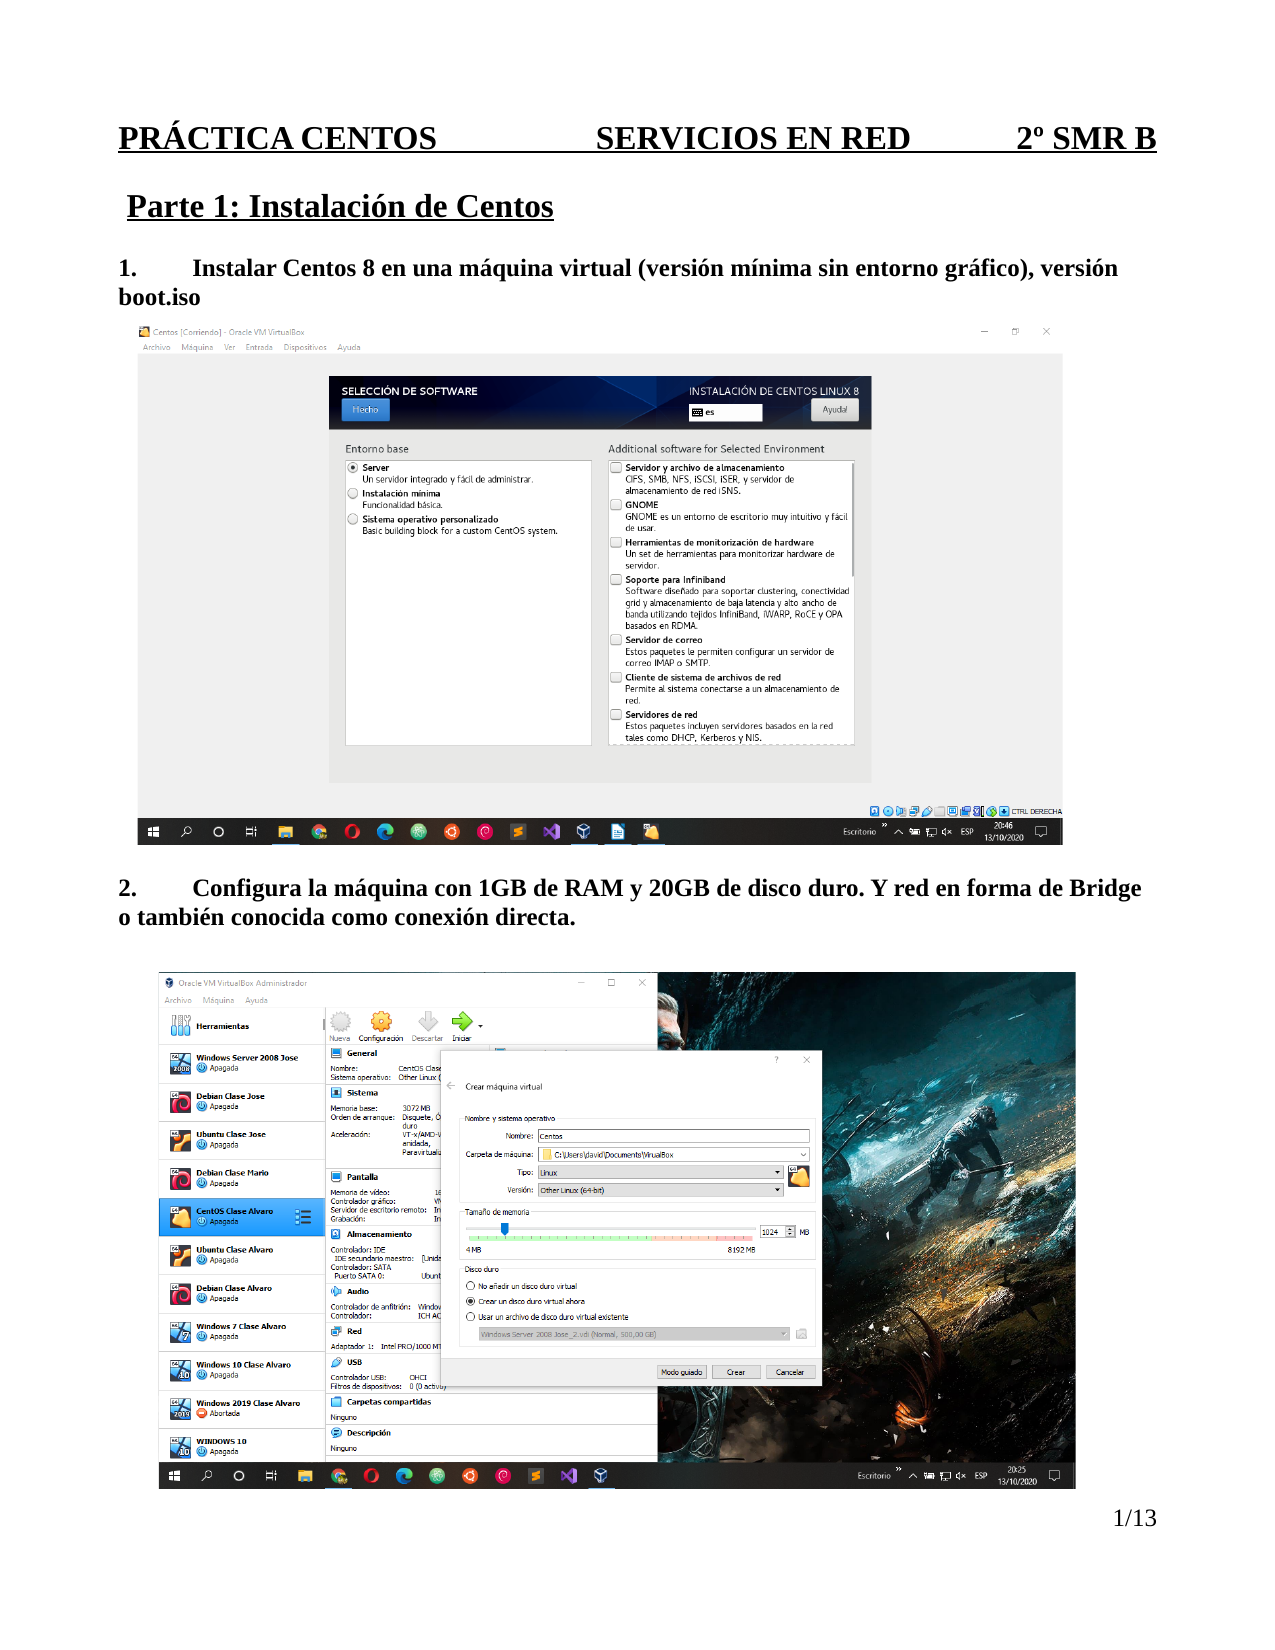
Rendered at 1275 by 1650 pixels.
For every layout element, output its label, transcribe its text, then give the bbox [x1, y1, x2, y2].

picture [137, 324, 1063, 845]
text 2. Configura la máquina con 1GB de RAM y 20GB de disco duro. Y red en forma de Bridge o también conocida como conexión directa. [118, 873, 1157, 931]
text 1. Instalar Centos 8 en una máquina virtual (versión mínima sin entorno gráfico), versión boot.iso [118, 253, 1157, 311]
text Parte 1: Instalación de Centos [118, 186, 1157, 224]
picture [158, 972, 1076, 1489]
